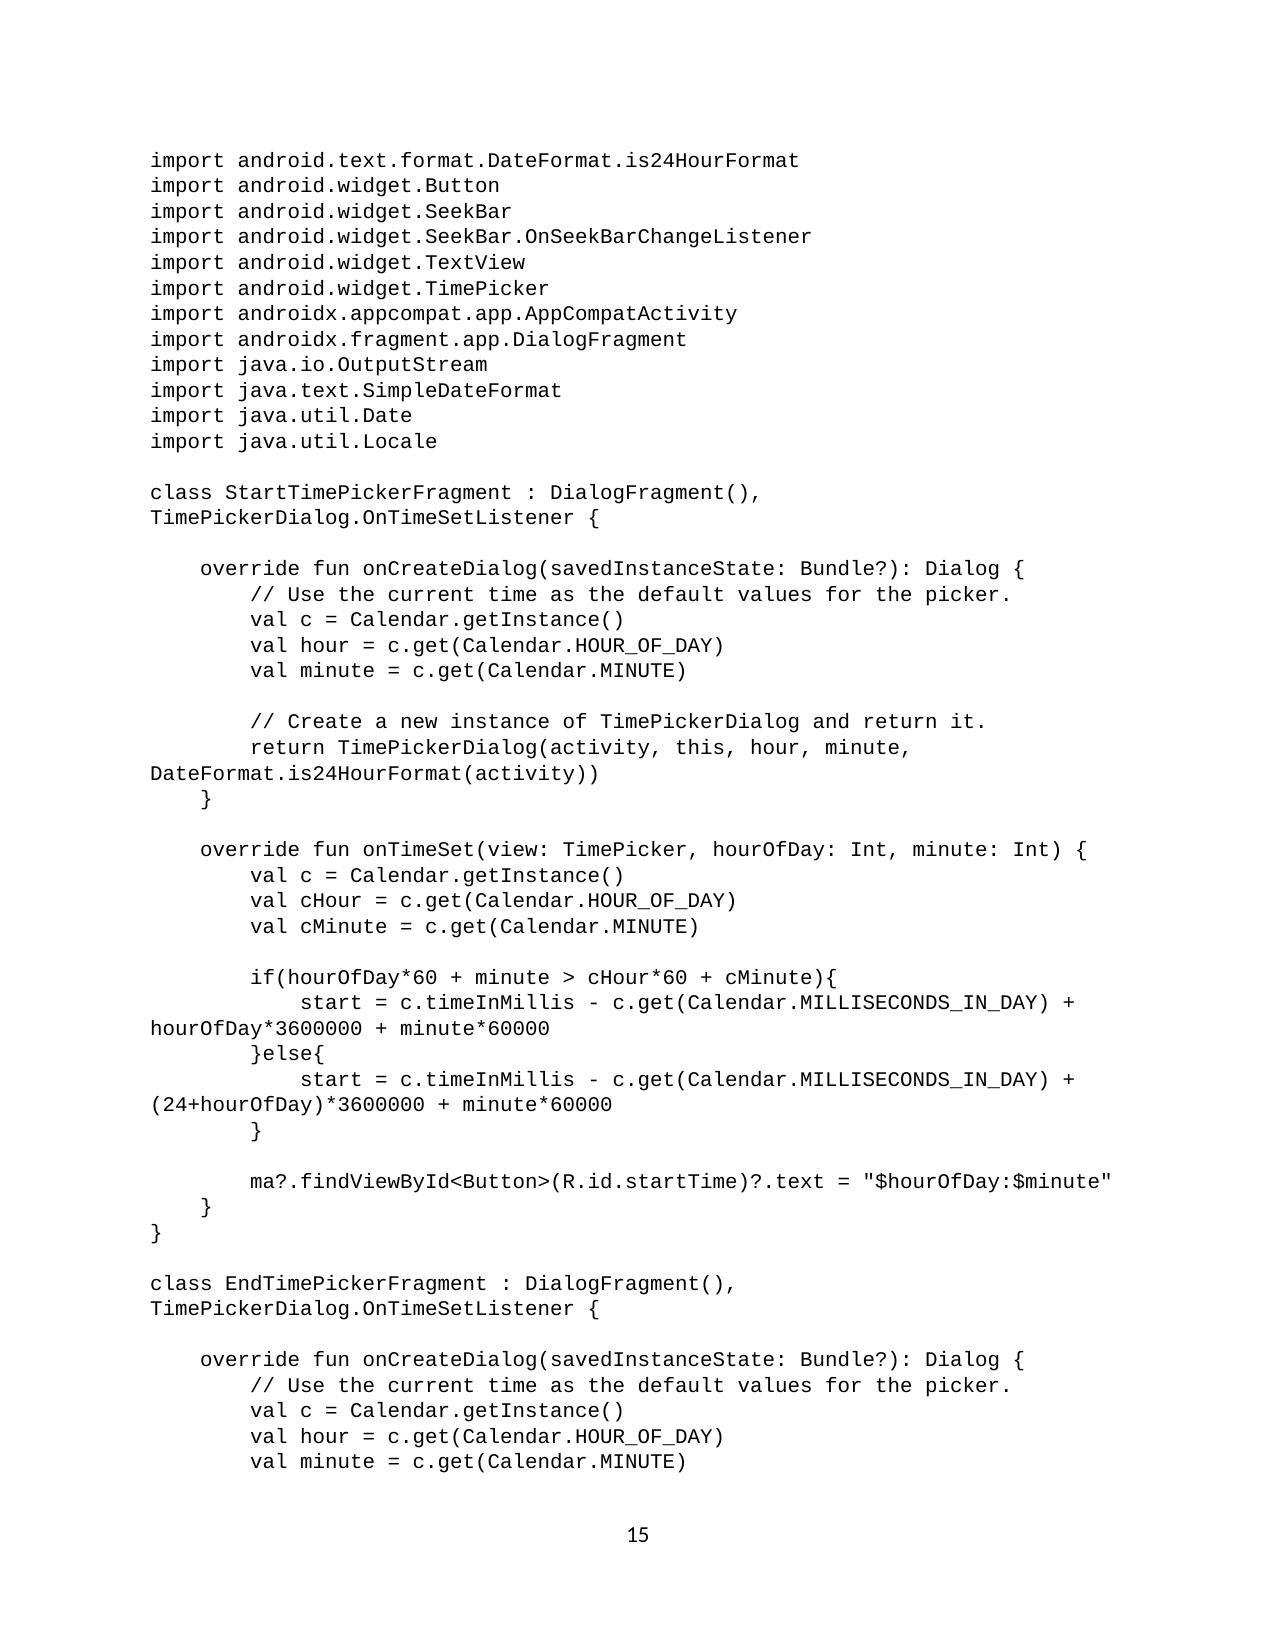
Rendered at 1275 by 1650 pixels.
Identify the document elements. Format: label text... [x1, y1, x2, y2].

text } [150, 788, 1125, 812]
text } [150, 1120, 1125, 1143]
text import android.widget.SeekBar [150, 201, 1125, 225]
text return TimePickerDialog(activity, this, hour, minute, DateFormat.is24HourFormat(activity)) [150, 737, 1125, 786]
text import android.widget.TimePicker [150, 278, 1125, 301]
text start = c.timeInMillis - c.get(Calendar.MILLISECONDS_IN_DAY) + hourOfDay*3600000 + minute*60000 [150, 992, 1125, 1041]
text val c = Calendar.getInstance() [150, 1401, 1125, 1424]
text val cHour = c.get(Calendar.HOUR_OF_DAY) [150, 890, 1125, 914]
text import android.widget.Button [150, 176, 1125, 199]
text import androidx.appcompat.app.AppCompatActivity [150, 303, 1125, 327]
text import android.widget.SeekBar.OnSeekBarChangeListener [150, 227, 1125, 250]
text import android.text.format.DateFormat.is24HourFormat [150, 150, 1125, 174]
text override fun onTimeSet(view: TimePicker, hourOfDay: Int, minute: Int) { [150, 839, 1125, 863]
text class StartTimePickerFragment : DialogFragment(), TimePickerDialog.OnTimeSetListener { [150, 482, 1125, 531]
text import java.text.SimpleDateFormat [150, 380, 1125, 403]
text }else{ [150, 1043, 1125, 1067]
text val minute = c.get(Calendar.MINUTE) [150, 1452, 1125, 1475]
text val hour = c.get(Calendar.HOUR_OF_DAY) [150, 635, 1125, 658]
text class EndTimePickerFragment : DialogFragment(), TimePickerDialog.OnTimeSetListener { [150, 1273, 1125, 1322]
text // Use the current time as the default values for the picker. [150, 1375, 1125, 1399]
text } [150, 1196, 1125, 1220]
text val cMinute = c.get(Calendar.MINUTE) [150, 916, 1125, 939]
text import androidx.fragment.app.DialogFragment [150, 329, 1125, 352]
text import java.util.Locale [150, 431, 1125, 454]
text override fun onCreateDialog(savedInstanceState: Bundle?): Dialog { [150, 1349, 1125, 1373]
text val c = Calendar.getInstance() [150, 609, 1125, 633]
text start = c.timeInMillis - c.get(Calendar.MILLISECONDS_IN_DAY) + (24+hourOfDay)*3600000 + minute*60000 [150, 1069, 1125, 1118]
text val minute = c.get(Calendar.MINUTE) [150, 660, 1125, 684]
text if(hourOfDay*60 + minute > cHour*60 + cMinute){ [150, 967, 1125, 990]
text } [150, 1222, 1125, 1246]
text // Create a new instance of TimePickerDialog and return it. [150, 711, 1125, 735]
text override fun onCreateDialog(savedInstanceState: Bundle?): Dialog { [150, 558, 1125, 582]
text // Use the current time as the default values for the picker. [150, 584, 1125, 607]
text val hour = c.get(Calendar.HOUR_OF_DAY) [150, 1426, 1125, 1450]
text import android.widget.TextView [150, 252, 1125, 276]
text ma?.findViewById<Button>(R.id.startTime)?.text = "$hourOfDay:$minute" [150, 1171, 1125, 1194]
text val c = Calendar.getInstance() [150, 864, 1125, 888]
text import java.util.Date [150, 405, 1125, 429]
text import java.io.OutputStream [150, 354, 1125, 378]
